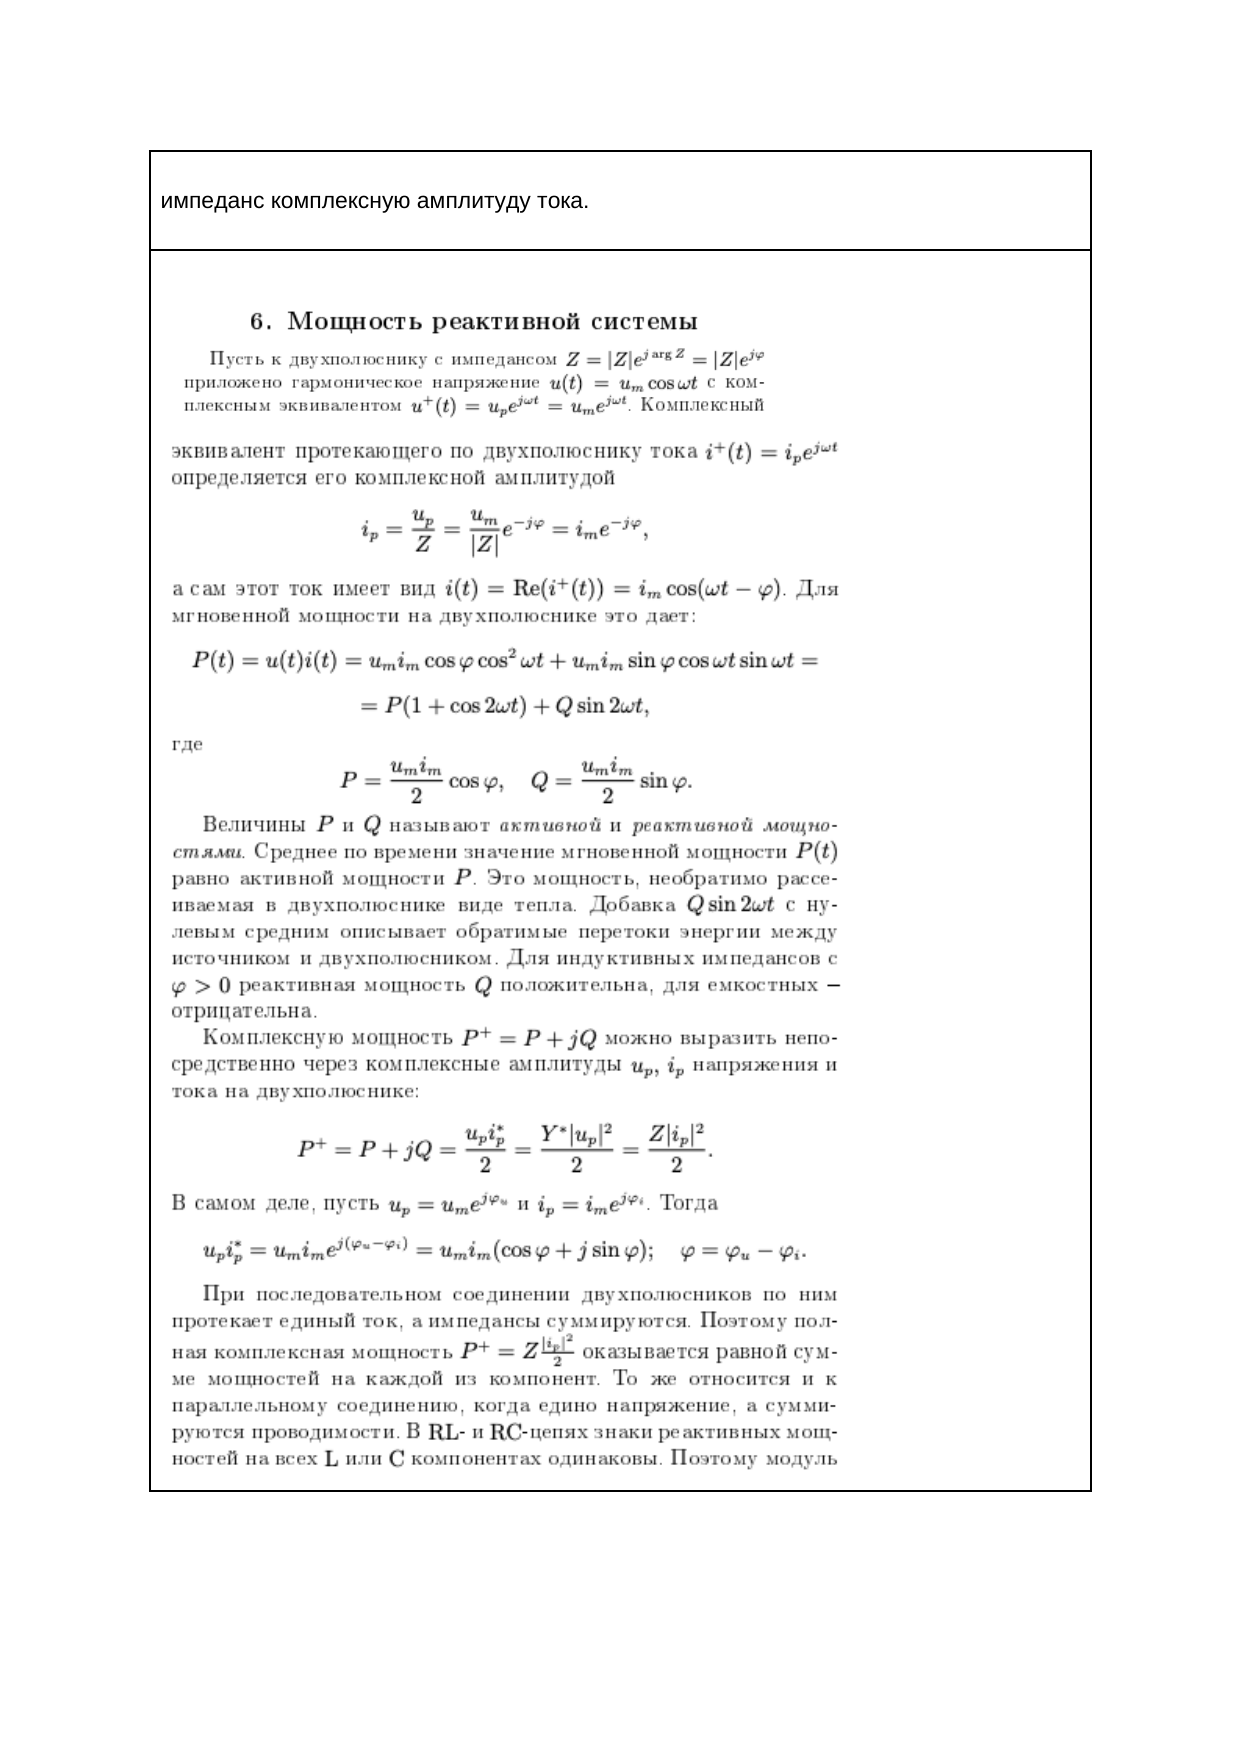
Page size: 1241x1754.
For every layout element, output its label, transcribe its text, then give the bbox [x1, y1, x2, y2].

table_cell [151, 251, 1090, 1489]
table_header импеданс комплексную амплитуду тока. [151, 152, 1090, 249]
picture [160, 286, 859, 1479]
